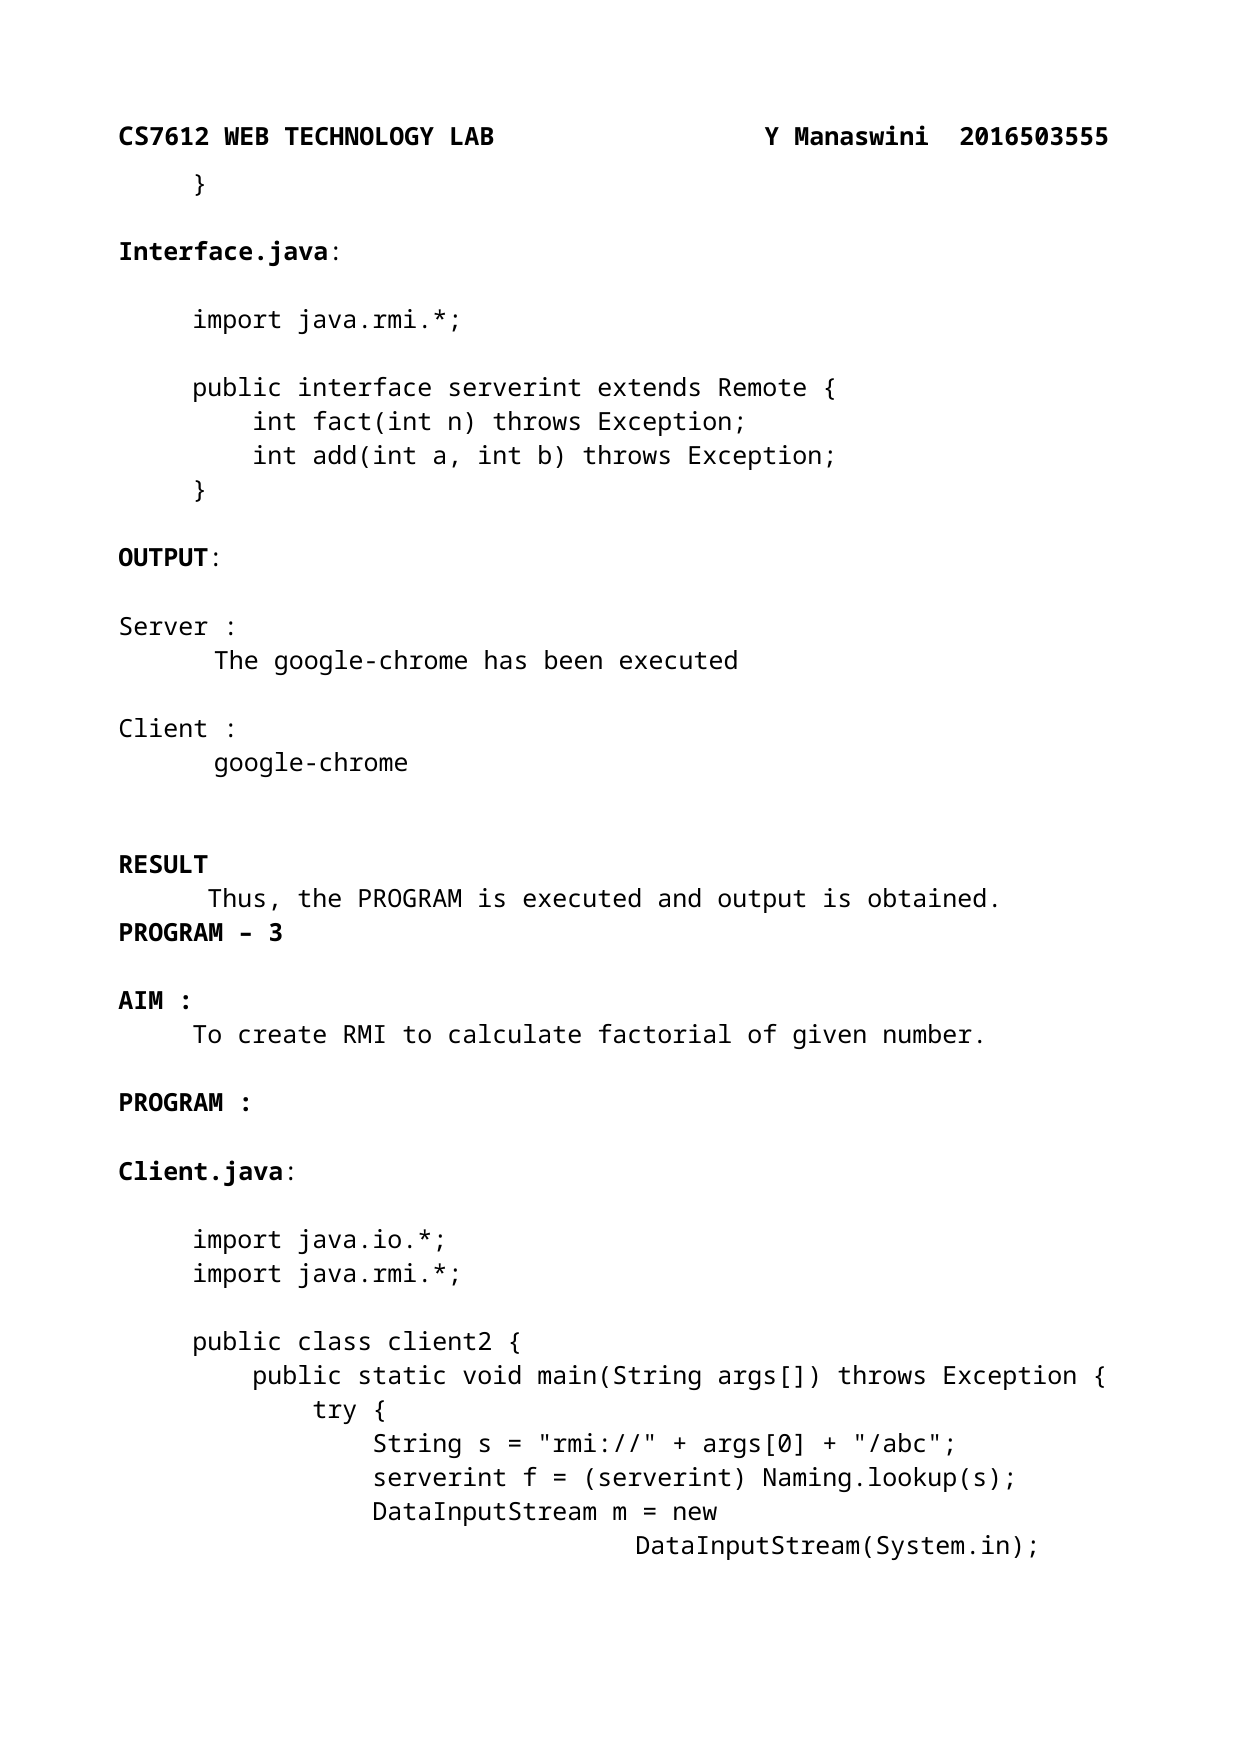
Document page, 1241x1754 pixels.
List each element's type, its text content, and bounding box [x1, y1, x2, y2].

text The google-chrome has been executed [118, 642, 1122, 676]
text Thus, the PROGRAM is executed and output is obtained. [118, 881, 1122, 915]
text int add(int a, int b) throws Exception; [192, 438, 1122, 472]
text String s = "rmi://" + args[0] + "/abc"; [192, 1426, 1122, 1460]
text import java.rmi.*; [192, 302, 1122, 336]
text PROGRAM : [118, 1085, 1122, 1119]
text RESULT [118, 847, 1122, 881]
text } [192, 165, 1122, 199]
text google-chrome [118, 744, 1122, 778]
text AIM : [118, 983, 1122, 1017]
text Interface.java: [118, 233, 1122, 268]
text To create RMI to calculate factorial of given number. [118, 1017, 1122, 1051]
text } [192, 472, 1122, 506]
text Client : [118, 710, 1122, 744]
text serverint f = (serverint) Naming.lookup(s); [192, 1460, 1122, 1494]
text try { [192, 1392, 1122, 1426]
text OUTPUT: [118, 540, 1122, 574]
text import java.io.*; [192, 1221, 1122, 1255]
text DataInputStream m = new DataInputStream(System.in); [192, 1494, 1122, 1562]
text Server : [118, 608, 1122, 642]
text import java.rmi.*; [192, 1255, 1122, 1289]
text PROGRAM – 3 [118, 915, 1122, 949]
text public static void main(String args[]) throws Exception { [192, 1358, 1122, 1392]
text public class client2 { [192, 1323, 1122, 1358]
text public interface serverint extends Remote { [192, 370, 1122, 404]
text int fact(int n) throws Exception; [192, 404, 1122, 438]
text Client.java: [118, 1153, 1122, 1187]
